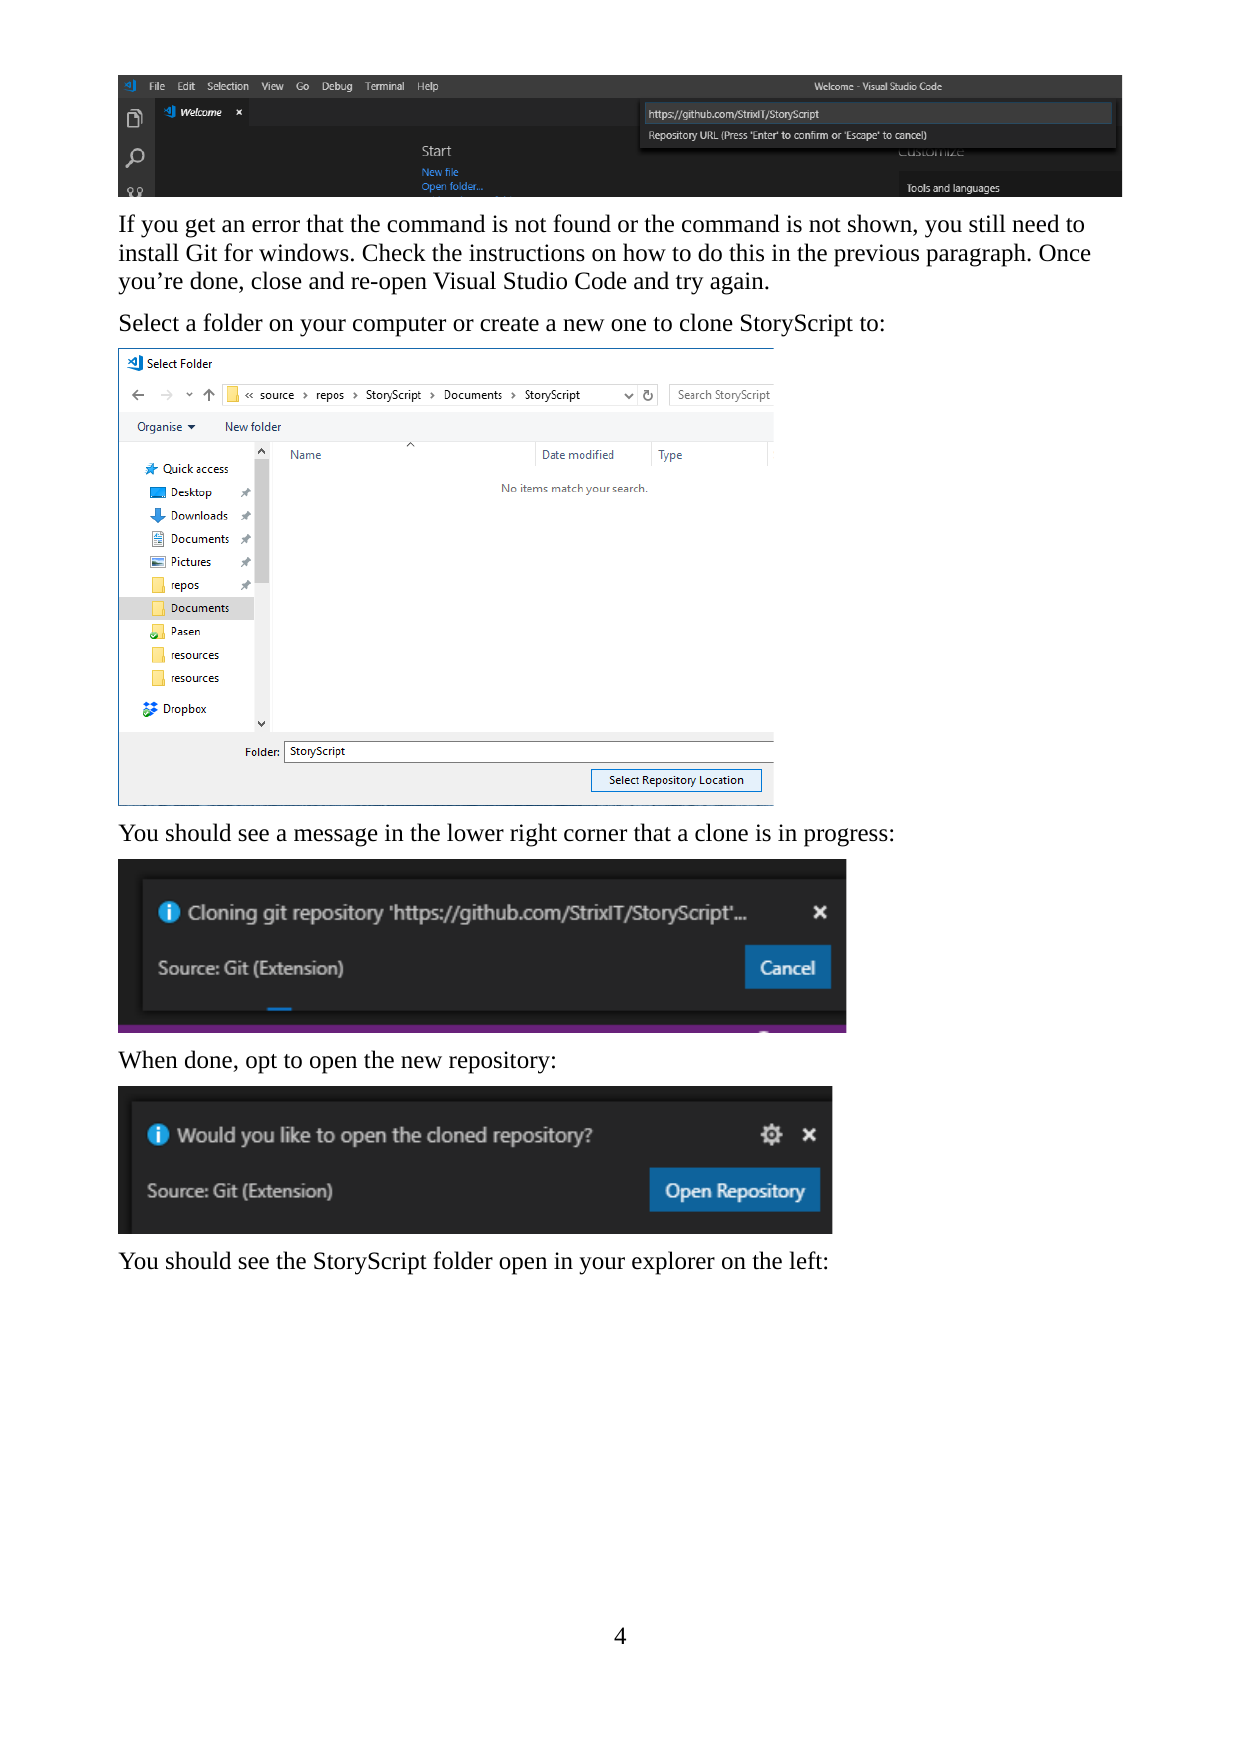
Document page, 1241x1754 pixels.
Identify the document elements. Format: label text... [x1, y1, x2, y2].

text Select a folder on your computer or create a new one to clone StoryScript to: [118, 308, 1122, 336]
text You should see a message in the lower right corner that a clone is in progress: [118, 818, 1122, 847]
text You should see the StoryScript folder open in your explorer on the left: [118, 1246, 1122, 1275]
text When done, opt to open the new repository: [118, 1046, 1122, 1074]
text If you get an error that the command is not found or the command is not shown, you still need to install Git for windows. Check the instructions on how to do this in the previous paragraph. Once you’re done, close and re-open Visual Studio Code and try again. [118, 209, 1122, 295]
